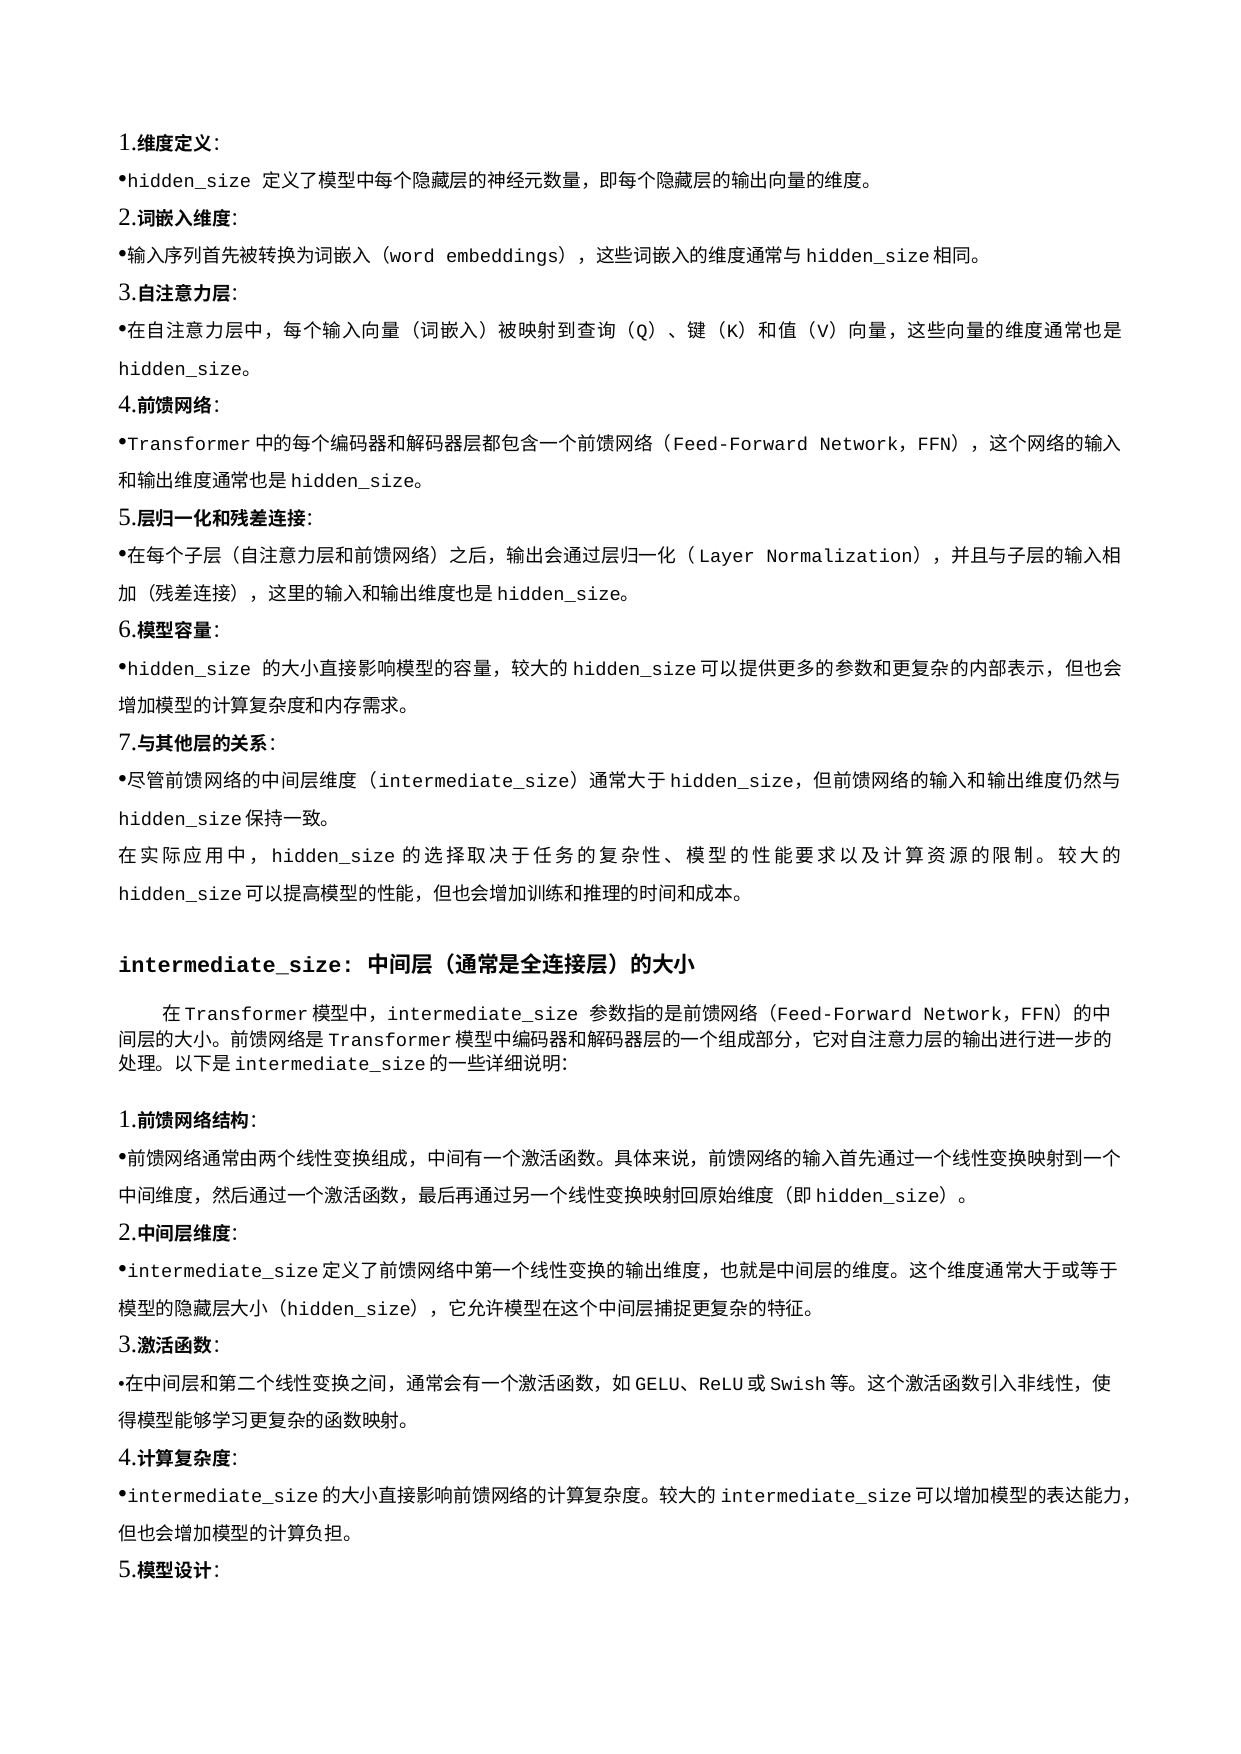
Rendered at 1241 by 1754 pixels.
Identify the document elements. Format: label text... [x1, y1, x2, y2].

text 在Transformer模型中，intermediate_size 参数指的是前馈网络（Feed-Forward Network，FFN）的中间层的大小。前馈网络是Transformer模型中编码器和解码器层的一个组成部分，它对自注意力层的输出进行进一步的处理。以下是intermediate_size的一些详细说明： [118, 999, 1122, 1076]
list 计算复杂度： [118, 1433, 1122, 1471]
list Transformer中的每个编码器和解码器层都包含一个前馈网络（Feed-Forward Network，FFN），这个网络的输入和输出维度通常也是hidden_size。 [118, 418, 1122, 493]
list 自注意力层： [118, 268, 1122, 306]
list hidden_size 定义了模型中每个隐藏层的神经元数量，即每个隐藏层的输出向量的维度。 [118, 156, 1122, 193]
list 模型容量： [118, 606, 1122, 643]
list 模型设计： [118, 1546, 1122, 1583]
list 在每个子层（自注意力层和前馈网络）之后，输出会通过层归一化（Layer Normalization），并且与子层的输入相加（残差连接），这里的输入和输出维度也是hidden_size。 [118, 531, 1122, 606]
list 维度定义： [118, 118, 1122, 156]
list 层归一化和残差连接： [118, 493, 1122, 531]
text 在实际应用中，hidden_size的选择取决于任务的复杂性、模型的性能要求以及计算资源的限制。较大的hidden_size可以提高模型的性能，但也会增加训练和推理的时间和成本。 [118, 831, 1122, 906]
list 激活函数： [118, 1321, 1122, 1358]
list intermediate_size的大小直接影响前馈网络的计算复杂度。较大的intermediate_size可以增加模型的表达能力，但也会增加模型的计算负担。 [118, 1471, 1122, 1546]
list 前馈网络： [118, 381, 1122, 418]
list 中间层维度： [118, 1208, 1122, 1246]
list 在中间层和第二个线性变换之间，通常会有一个激活函数，如GELU、ReLU或Swish等。这个激活函数引入非线性，使得模型能够学习更复杂的函数映射。 [118, 1358, 1122, 1433]
list 与其他层的关系： [118, 718, 1122, 756]
list 前馈网络通常由两个线性变换组成，中间有一个激活函数。具体来说，前馈网络的输入首先通过一个线性变换映射到一个中间维度，然后通过一个激活函数，最后再通过另一个线性变换映射回原始维度（即hidden_size）。 [118, 1133, 1122, 1208]
text intermediate_size: 中间层（通常是全连接层）的大小 [118, 954, 1122, 979]
list hidden_size 的大小直接影响模型的容量，较大的hidden_size可以提供更多的参数和更复杂的内部表示，但也会增加模型的计算复杂度和内存需求。 [118, 643, 1122, 718]
list intermediate_size定义了前馈网络中第一个线性变换的输出维度，也就是中间层的维度。这个维度通常大于或等于模型的隐藏层大小（hidden_size），它允许模型在这个中间层捕捉更复杂的特征。 [118, 1246, 1122, 1321]
list 尽管前馈网络的中间层维度（intermediate_size）通常大于hidden_size，但前馈网络的输入和输出维度仍然与hidden_size保持一致。 [118, 756, 1122, 831]
list 输入序列首先被转换为词嵌入（word embeddings），这些词嵌入的维度通常与hidden_size相同。 [118, 231, 1122, 268]
list 前馈网络结构： [118, 1096, 1122, 1133]
list 在自注意力层中，每个输入向量（词嵌入）被映射到查询（Q）、键（K）和值（V）向量，这些向量的维度通常也是hidden_size。 [118, 306, 1122, 381]
list 词嵌入维度： [118, 193, 1122, 231]
